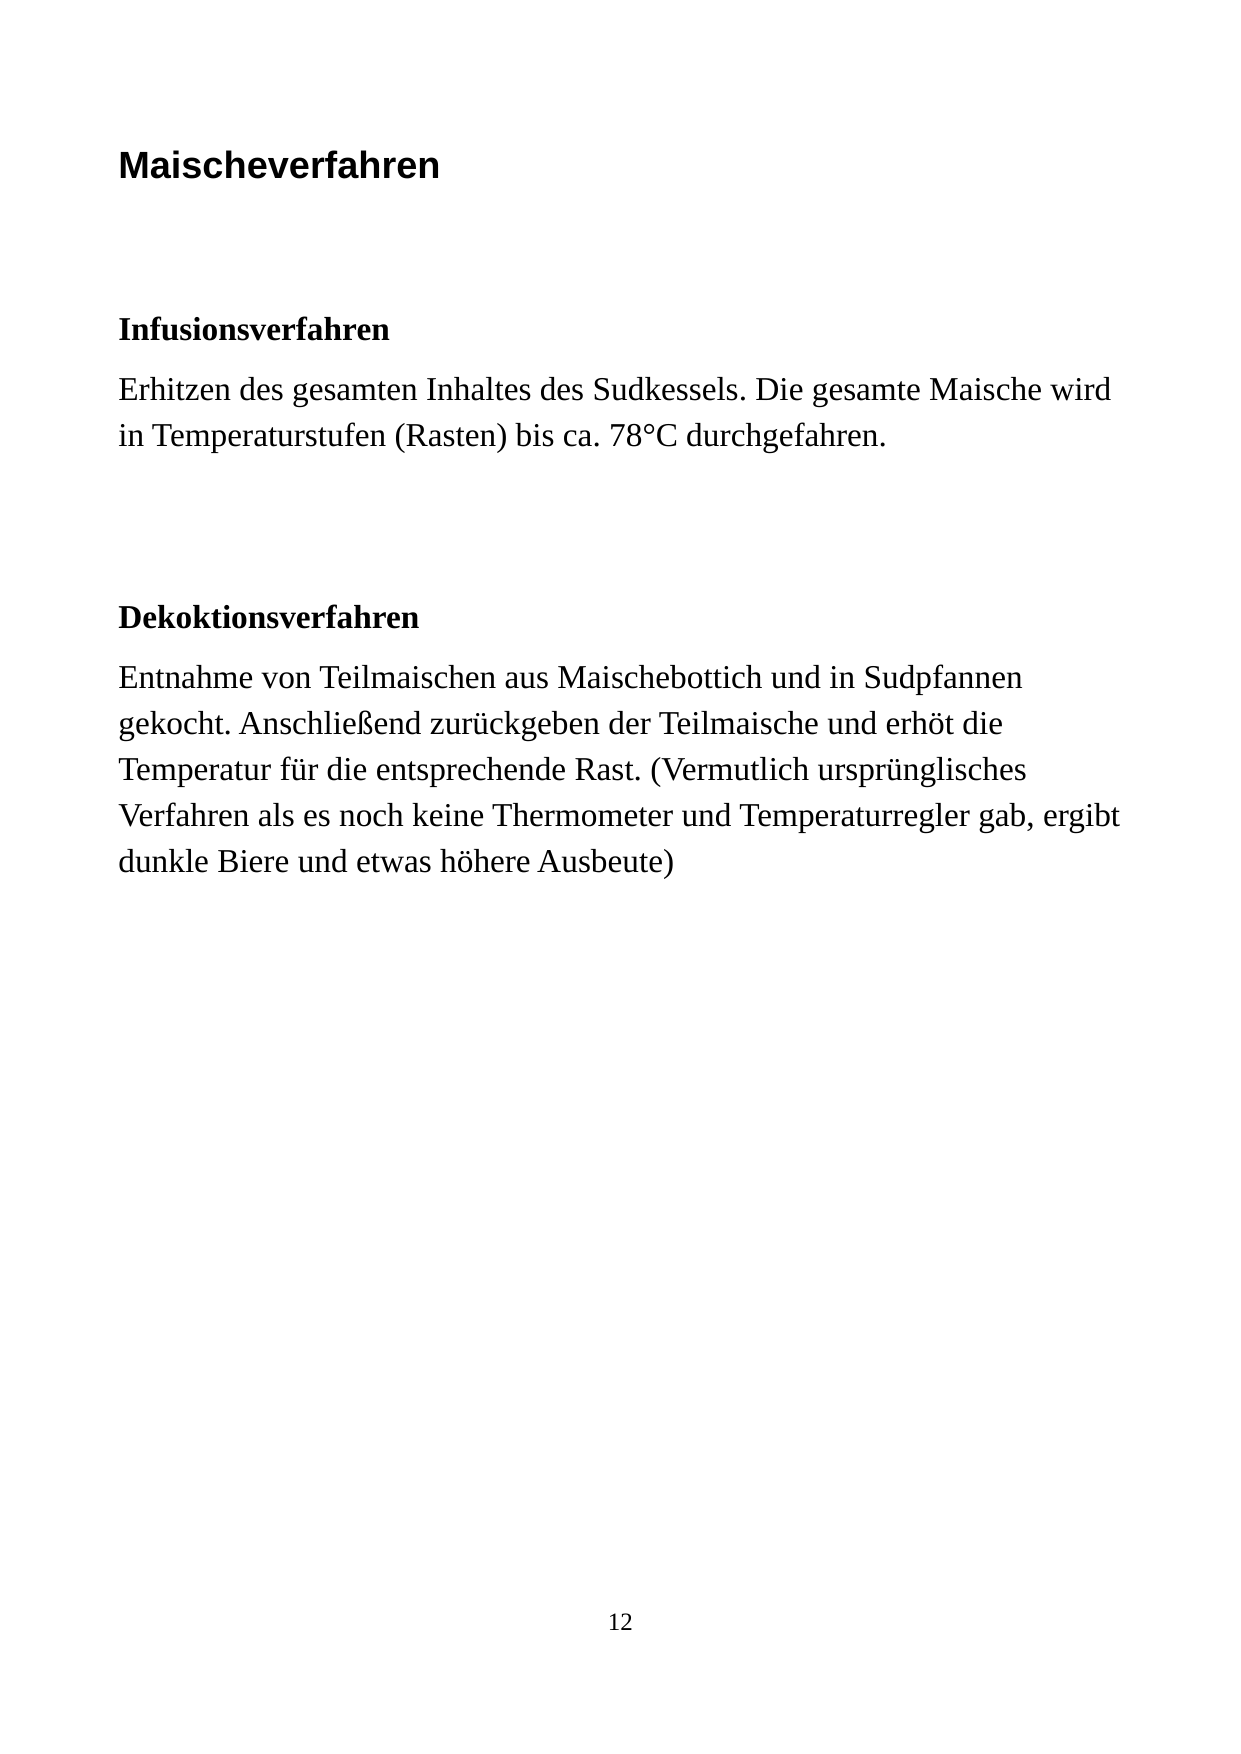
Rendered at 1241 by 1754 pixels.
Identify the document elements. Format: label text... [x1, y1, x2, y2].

text Dekoktionsverfahren [118, 597, 1122, 635]
text Entnahme von Teilmaischen aus Maischebottich und in Sudpfannen gekocht. Anschließend zurückgeben der Teilmaische und erhöt die Temperatur für die entsprechende Rast. (Vermutlich ursprünglisches Verfahren als es noch keine Thermometer und Temperaturregler gab, ergibt dunkle Biere und etwas höhere Ausbeute) [118, 657, 1122, 879]
subtitle Maischeverfahren [118, 143, 1122, 187]
text Erhitzen des gesamten Inhaltes des Sudkessels. Die gesamte Maische wird in Temperaturstufen (Rasten) bis ca. 78°C durchgefahren. [118, 369, 1122, 454]
text Infusionsverfahren [118, 309, 1122, 347]
